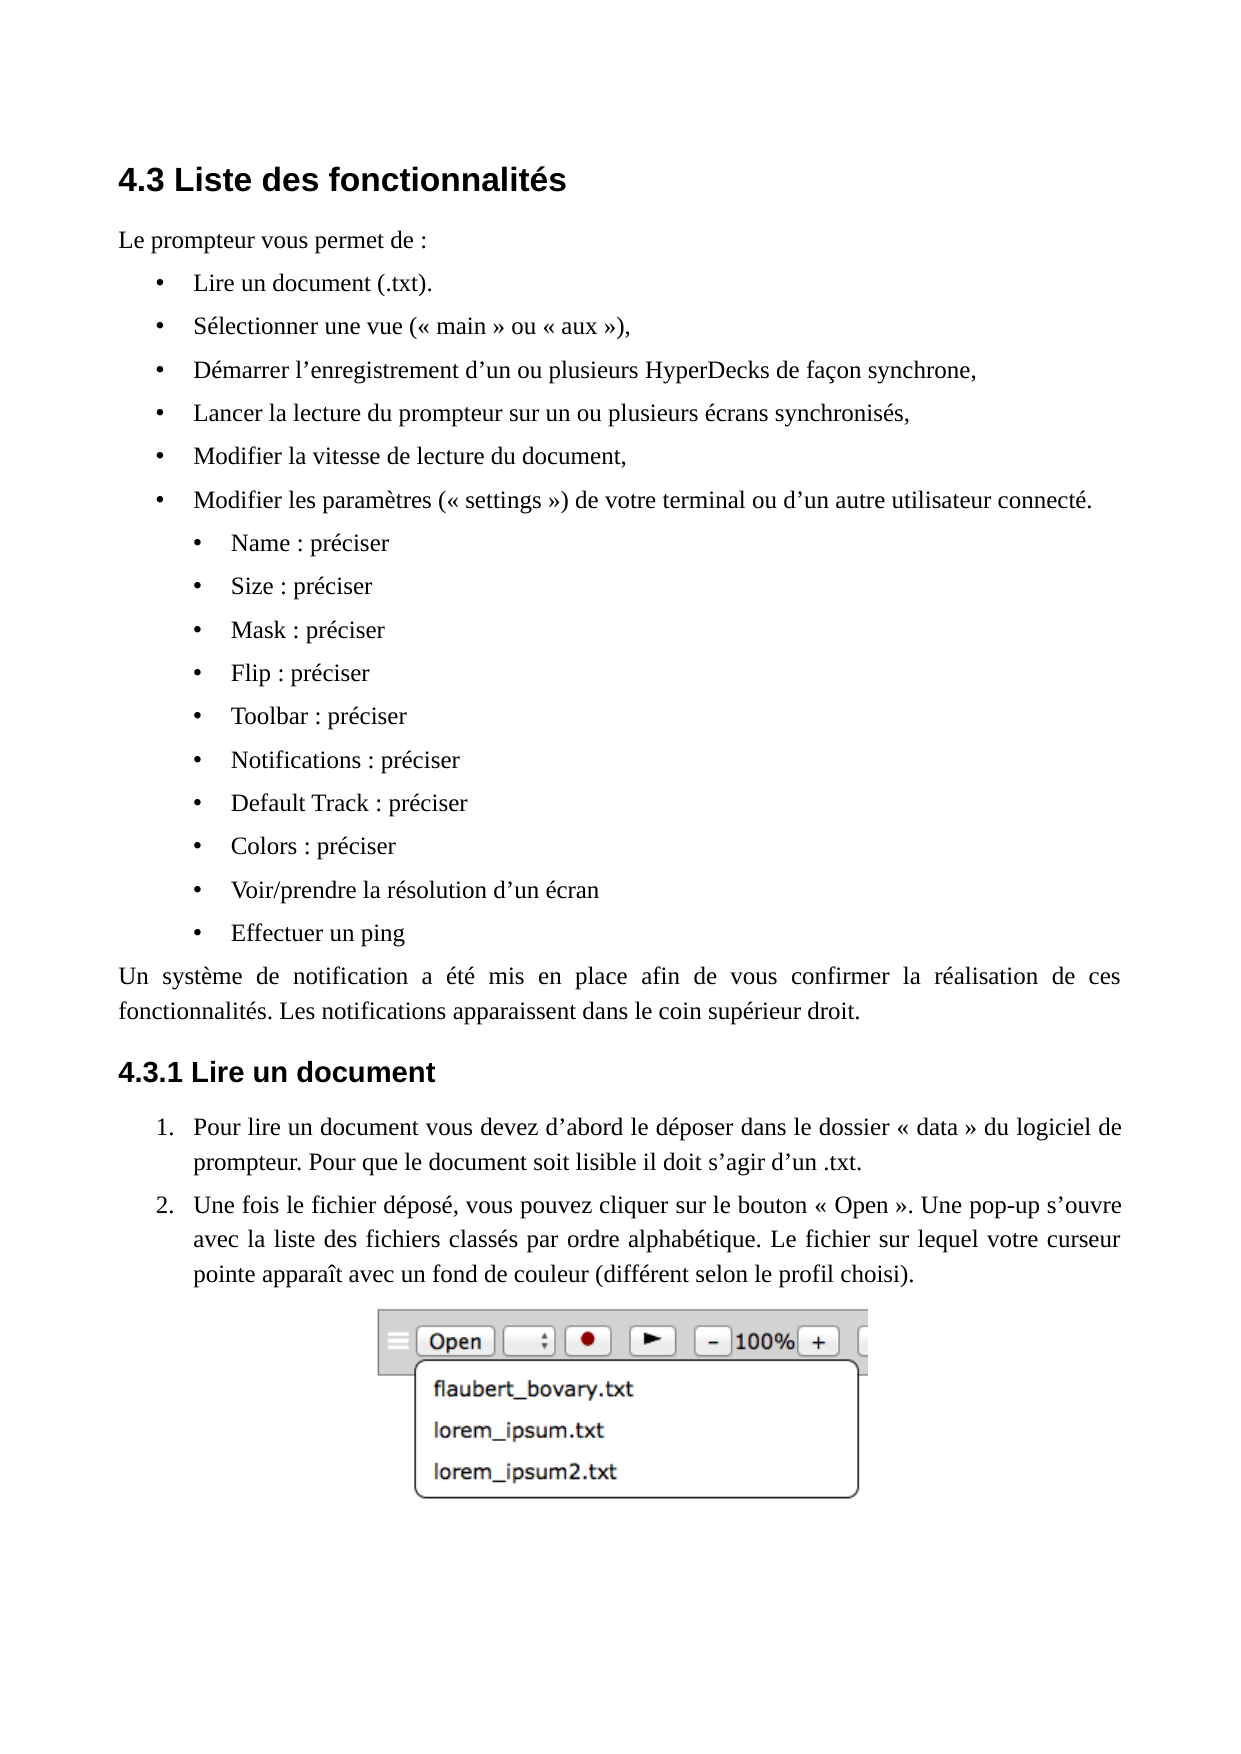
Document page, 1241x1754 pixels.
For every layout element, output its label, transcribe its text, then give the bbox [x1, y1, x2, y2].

list Default Track : préciser [193, 788, 1122, 817]
list Lire un document (.txt). [156, 268, 1122, 297]
list Mask : préciser [193, 615, 1122, 643]
list Toolbar : préciser [193, 701, 1122, 730]
list Démarrer l’enregistrement d’un ou plusieurs HyperDecks de façon synchrone, [156, 355, 1122, 383]
text Le prompteur vous permet de : [118, 225, 1122, 253]
list Name : préciser [193, 528, 1122, 557]
list Notifications : préciser [193, 745, 1122, 773]
list Pour lire un document vous devez d’abord le déposer dans le dossier « data » du logiciel de prompteur. Pour que le document soit lisible il doit s’agir d’un .txt. [156, 1112, 1122, 1176]
subtitle 4.3 Liste des fonctionnalités [118, 159, 1122, 198]
list Lancer la lecture du prompteur sur un ou plusieurs écrans synchronisés, [156, 398, 1122, 427]
list Size : préciser [193, 571, 1122, 600]
picture [372, 1302, 868, 1506]
list Une fois le fichier déposé, vous pouvez cliquer sur le bouton « Open ». Une pop-up s’ouvre avec la liste des fichiers classés par ordre alphabétique. Le fichier sur lequel votre curseur pointe apparaît avec un fond de couleur (différent selon le profil choisi). [156, 1190, 1122, 1288]
list Voir/prendre la résolution d’un écran [193, 875, 1122, 903]
list Colors : préciser [193, 831, 1122, 860]
list Modifier les paramètres (« settings ») de votre terminal ou d’un autre utilisateur connecté. [156, 485, 1122, 513]
text Un système de notification a été mis en place afin de vous confirmer la réalisation de ces fonctionnalités. Les notifications apparaissent dans le coin supérieur droit. [118, 961, 1122, 1024]
list Effectuer un ping [193, 918, 1122, 947]
subtitle 4.3.1 Lire un document [118, 1055, 1122, 1089]
list Flip : préciser [193, 658, 1122, 687]
list Sélectionner une vue (« main » ou « aux »), [156, 311, 1122, 340]
list Modifier la vitesse de lecture du document, [156, 441, 1122, 470]
